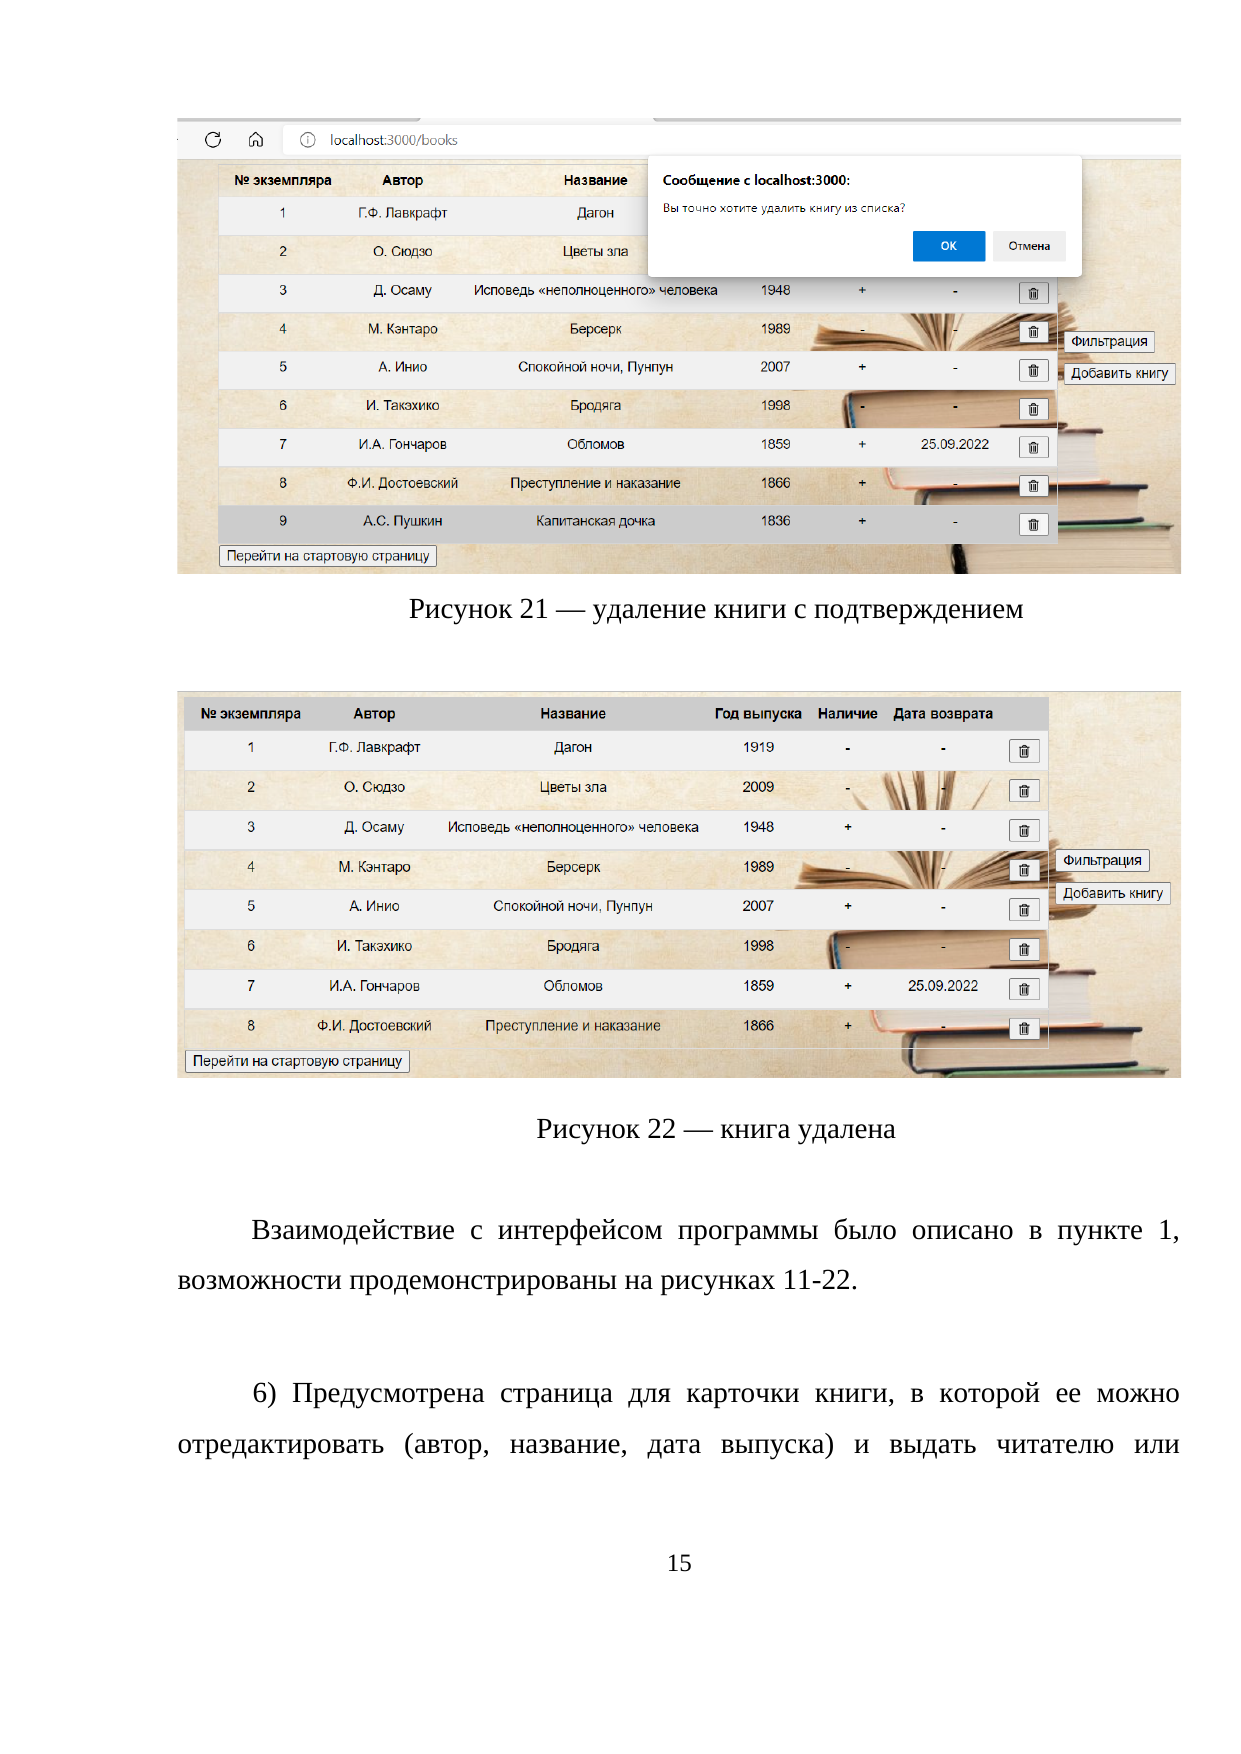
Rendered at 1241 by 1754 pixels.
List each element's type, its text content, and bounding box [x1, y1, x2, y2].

text Рисунок 22 — книга удалена [177, 1078, 1181, 1145]
text Взаимодействие с интерфейсом программы было описано в пункте 1, возможности продемонстрированы на рисунках 11-22. [177, 1212, 1181, 1296]
text 6) Предусмотрена страница для карточки книги, в которой ее можно отредактировать (автор, название, дата выпуска) и выдать читателю или [177, 1376, 1181, 1459]
text Рисунок 21 — удаление книги с подтверждением [177, 574, 1181, 624]
picture [177, 118, 1182, 574]
picture [177, 691, 1182, 1078]
